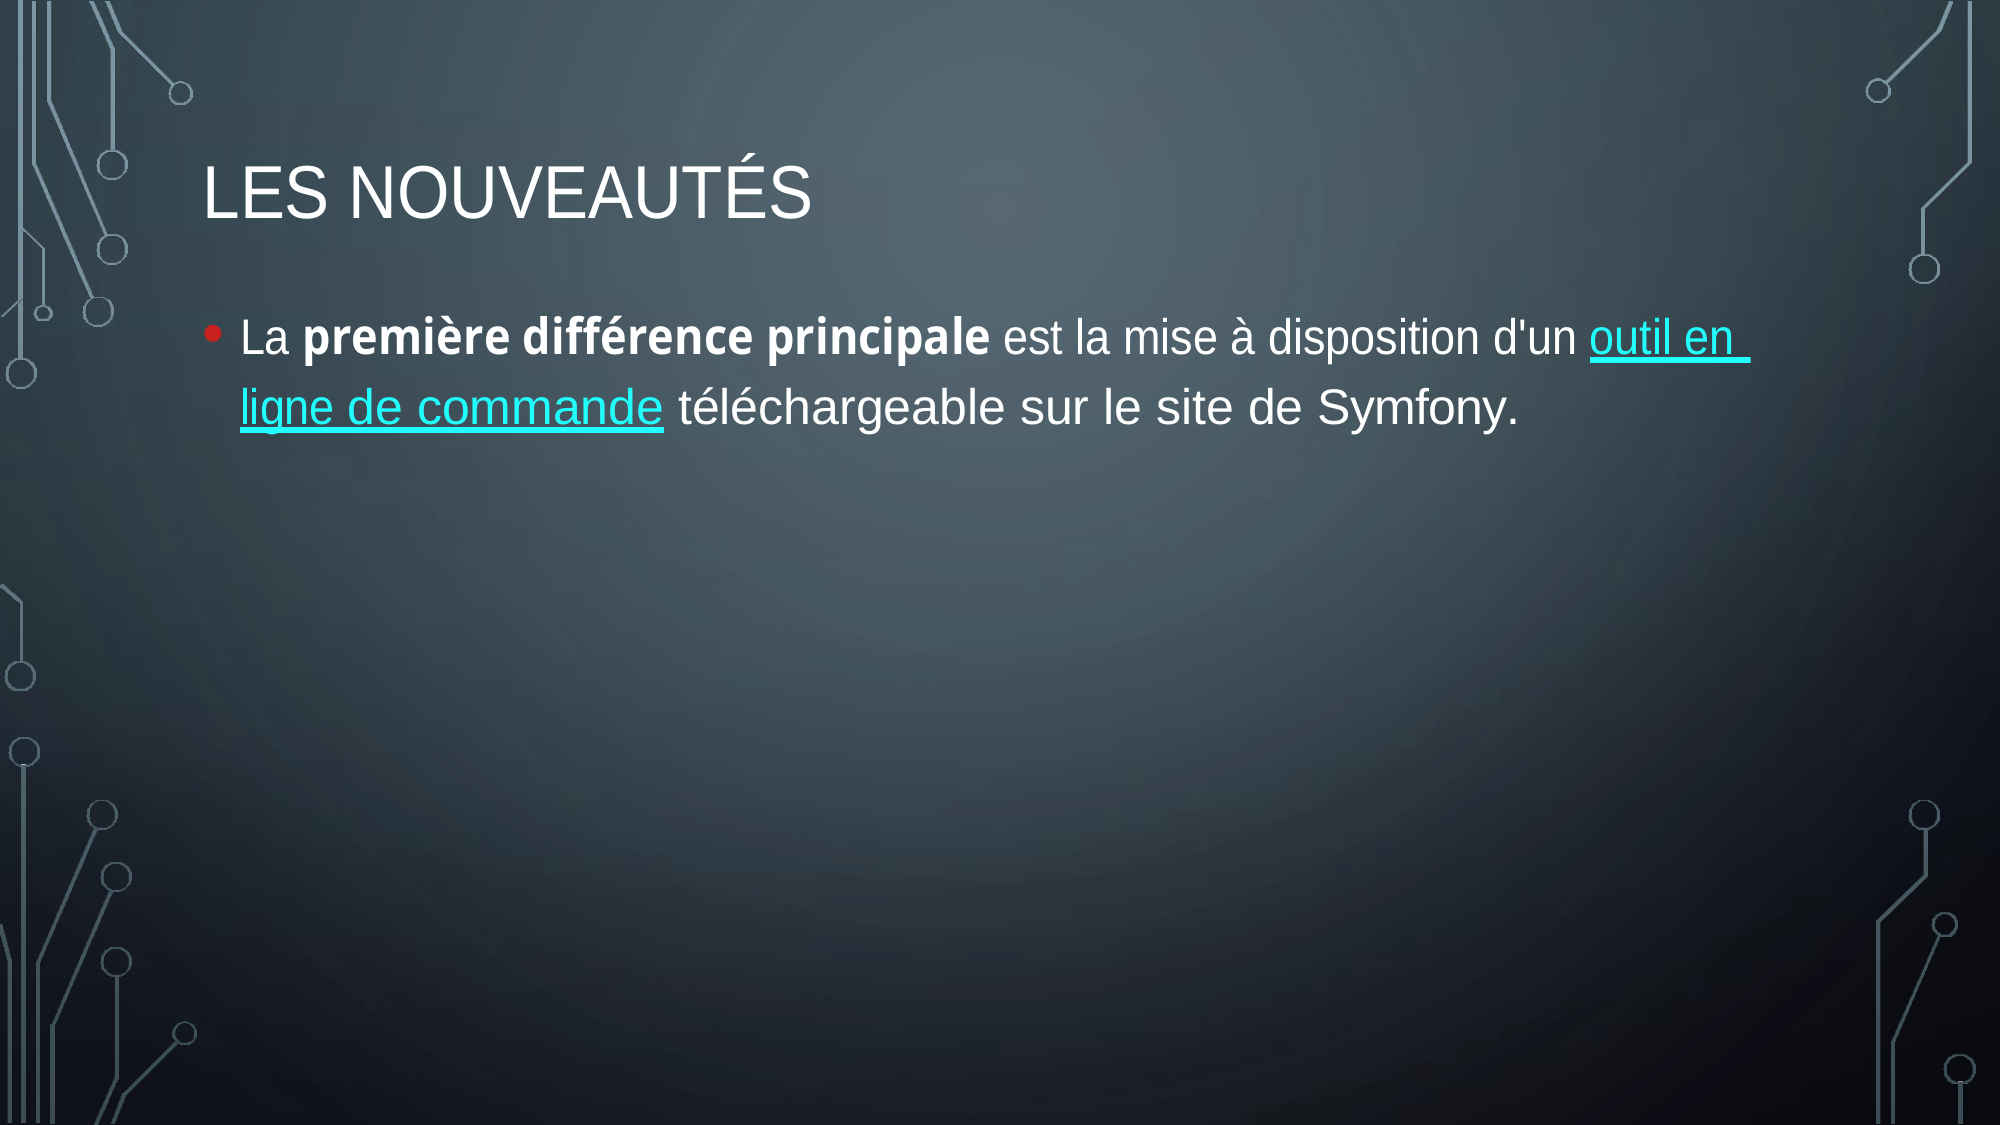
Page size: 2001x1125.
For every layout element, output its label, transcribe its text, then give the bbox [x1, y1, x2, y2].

picture [0, 0, 2000, 1125]
list La première différence principale est la mise à disposition d'un outil en ligne de commande téléchargeable sur le site de Symfony. [202, 296, 1769, 435]
subtitle LES NOUVEAUTÉS [202, 148, 1971, 234]
